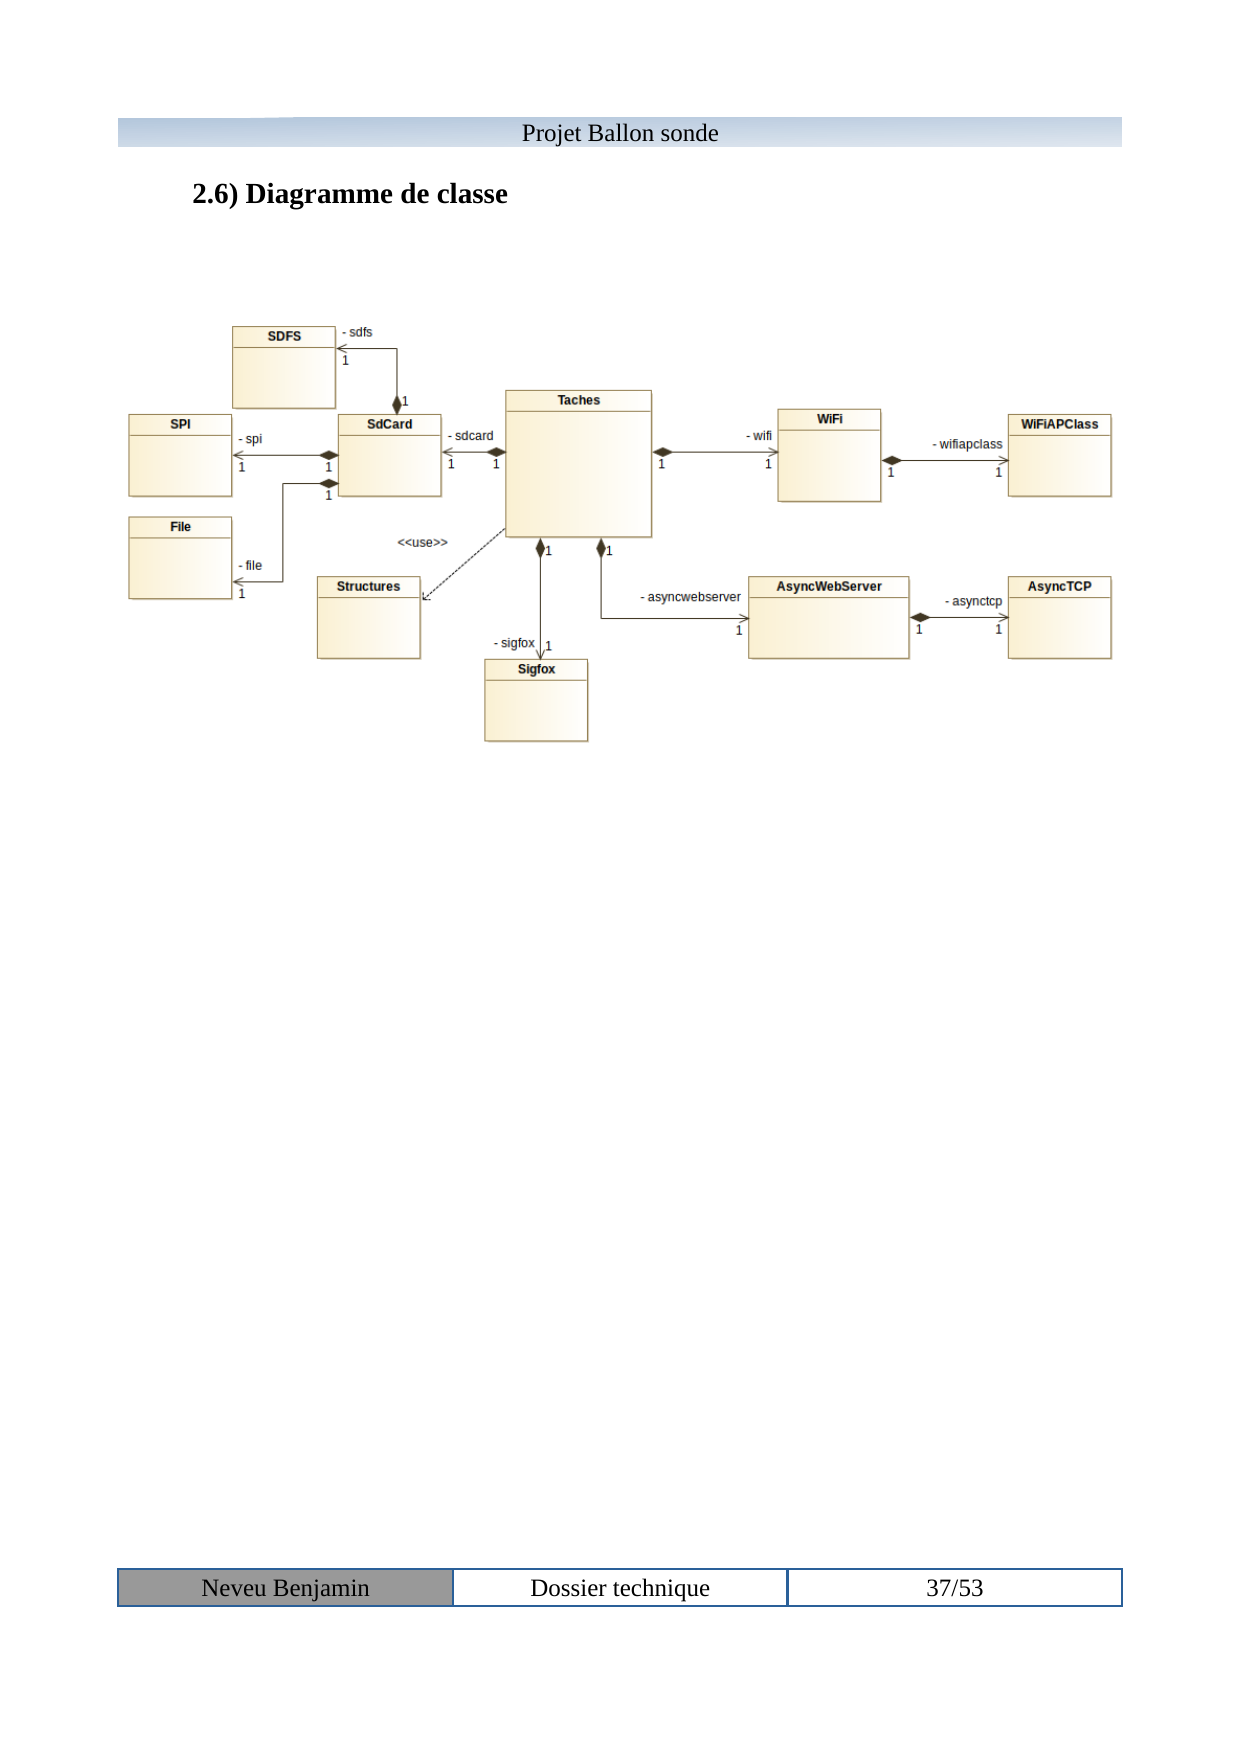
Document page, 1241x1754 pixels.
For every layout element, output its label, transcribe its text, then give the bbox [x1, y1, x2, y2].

picture [118, 302, 1123, 753]
subtitle 2.6) Diagramme de classe [118, 176, 1122, 210]
